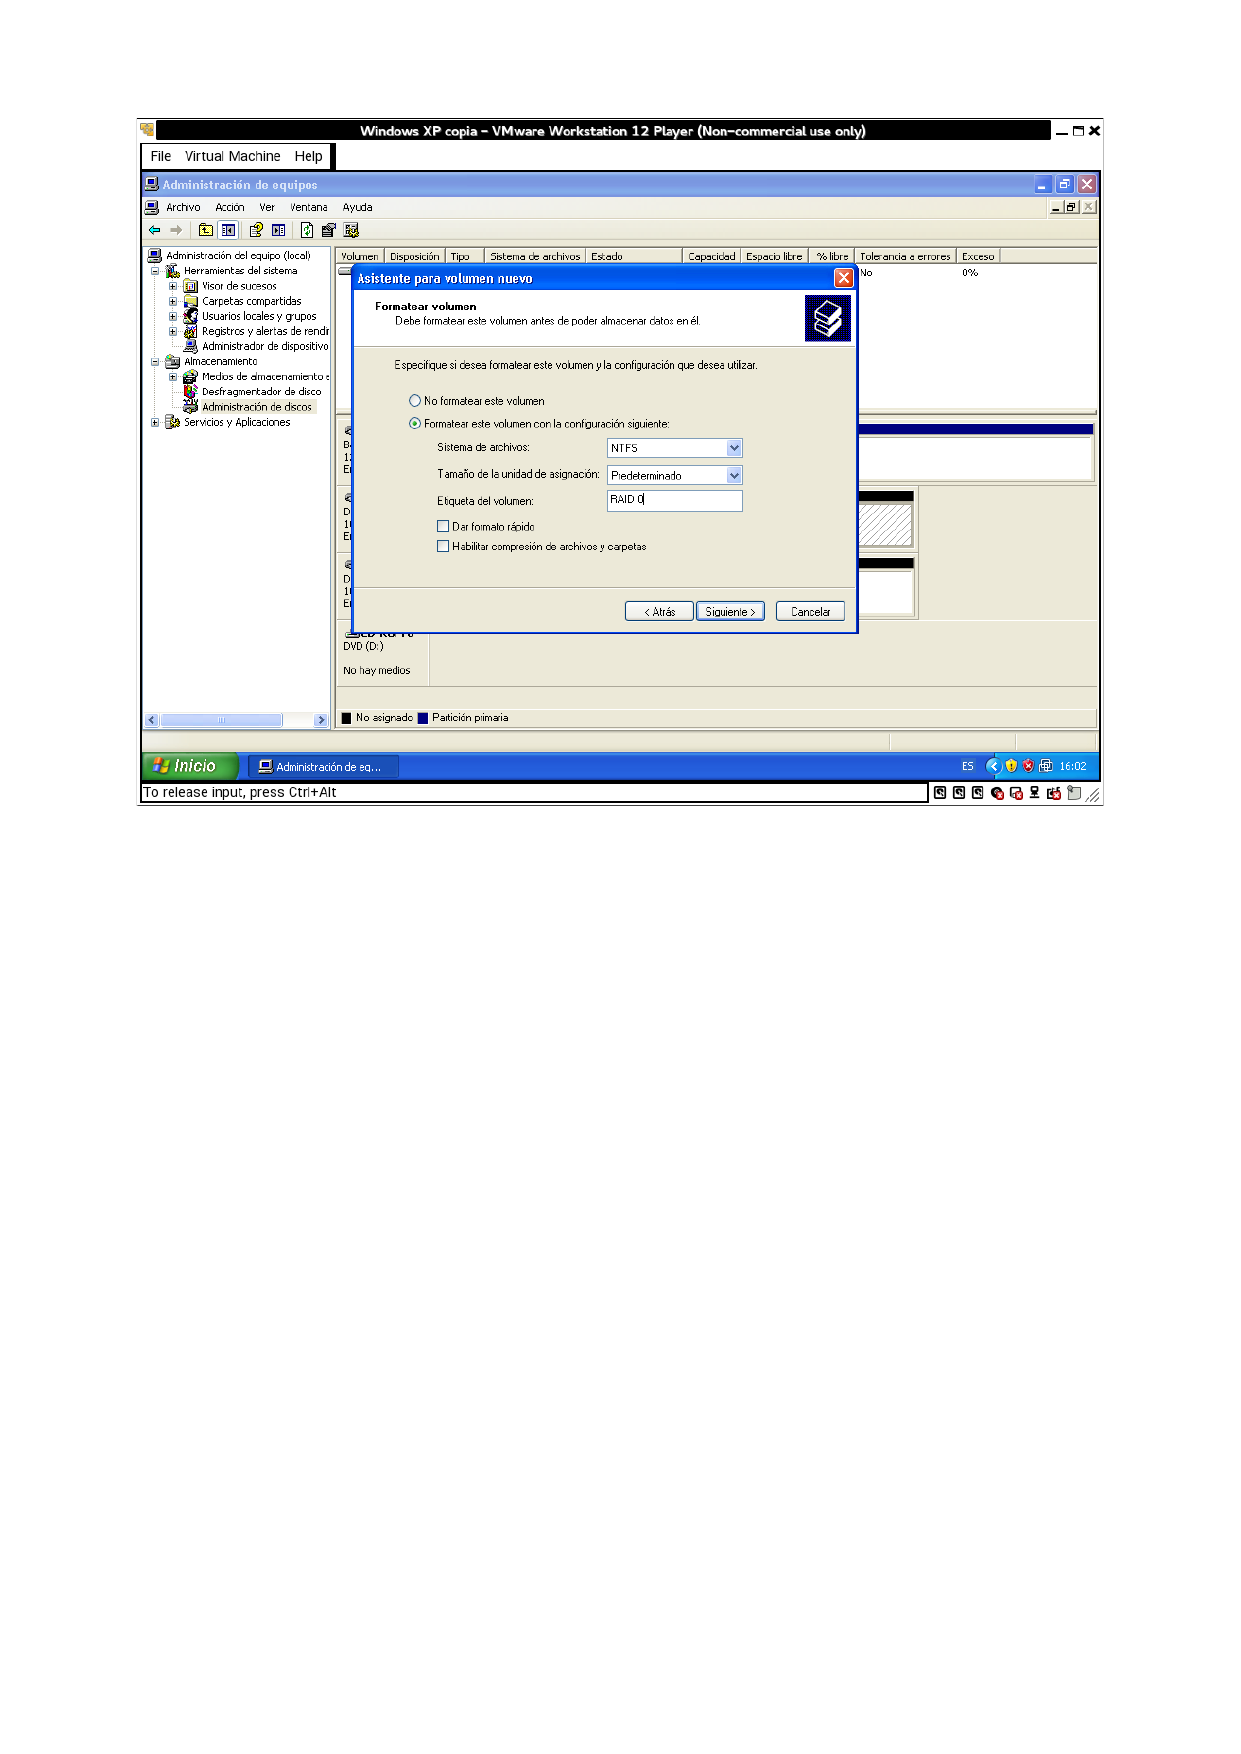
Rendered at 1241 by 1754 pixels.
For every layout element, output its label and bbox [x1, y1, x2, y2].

picture [136, 118, 1104, 806]
